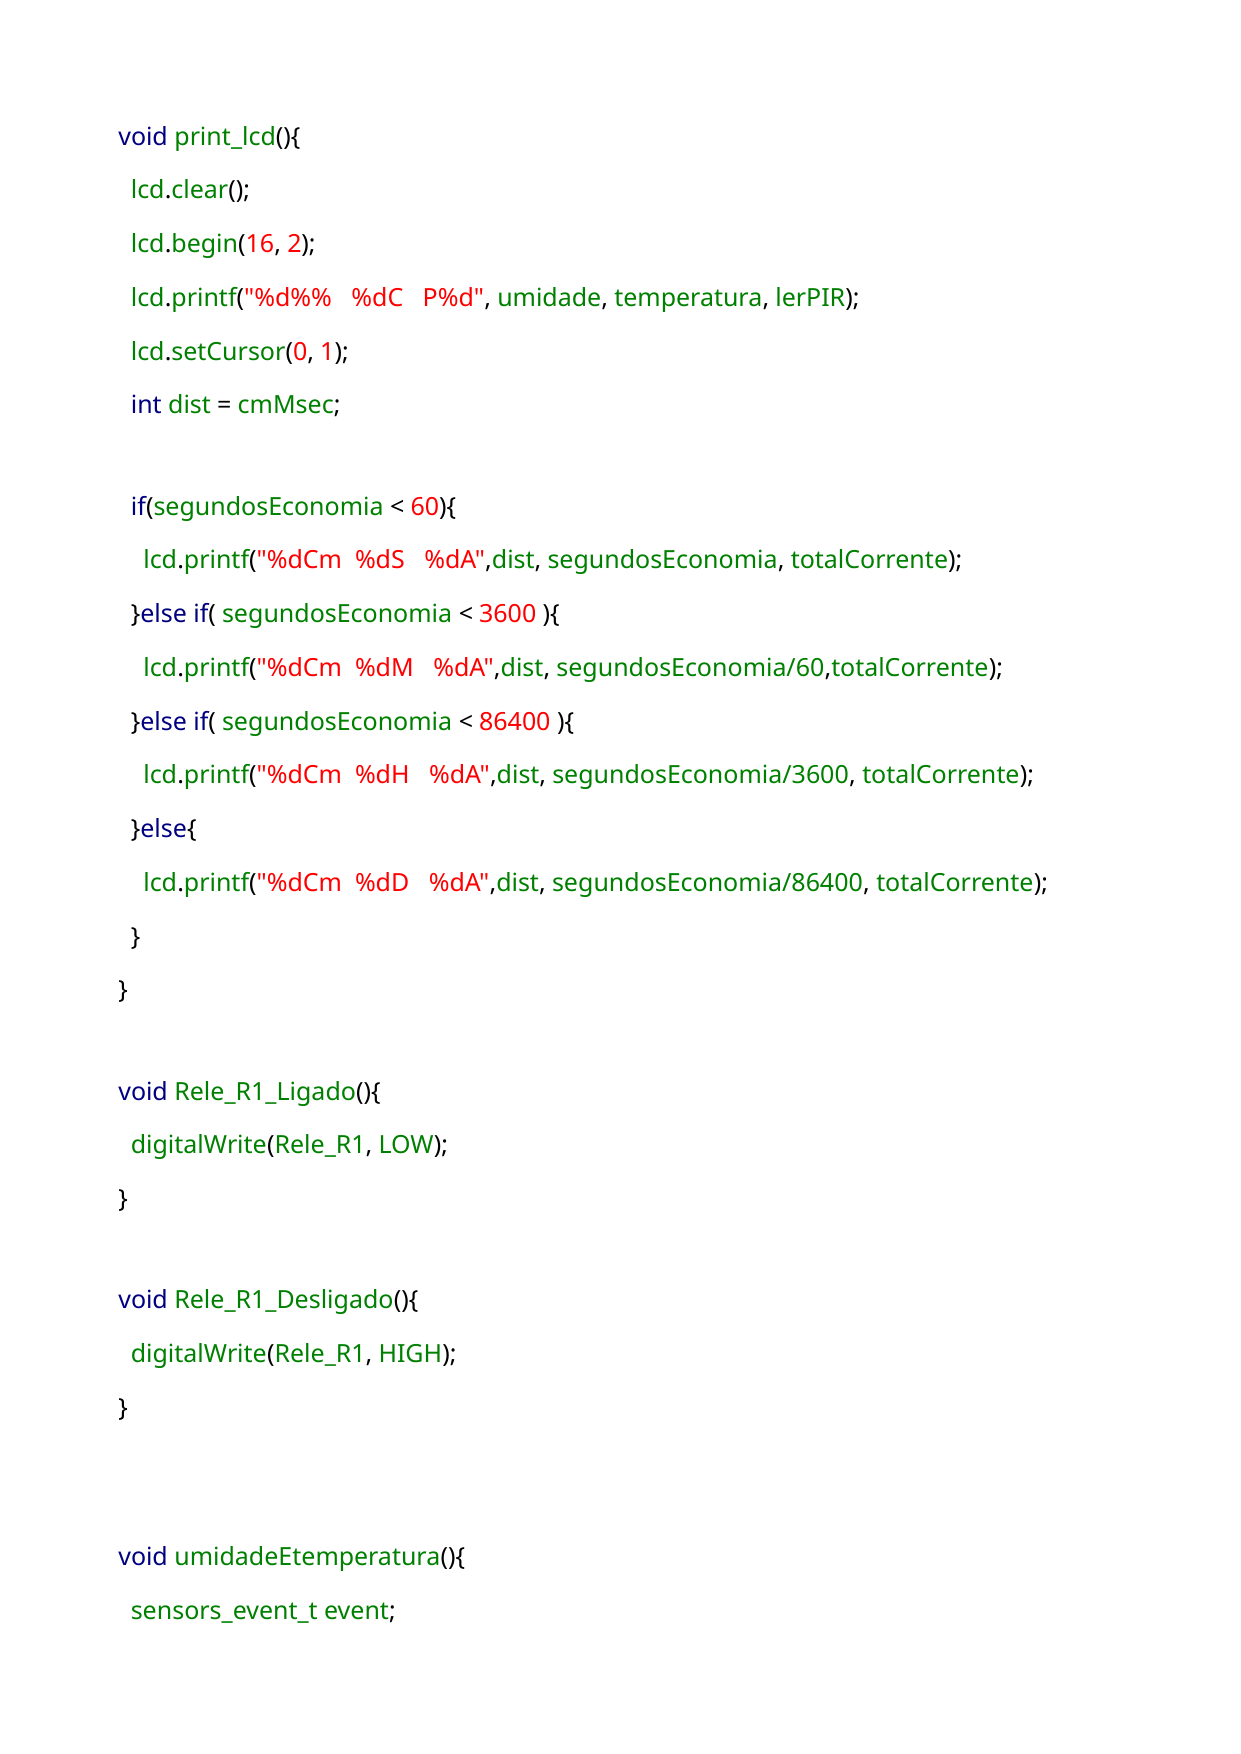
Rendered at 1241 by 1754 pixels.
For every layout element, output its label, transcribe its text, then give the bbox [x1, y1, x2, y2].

text if(segundosEconomia < 60){ [118, 488, 1122, 522]
text sensors_event_t event; [118, 1592, 1122, 1626]
text lcd.printf("%dCm %dS %dA",dist, segundosEconomia, totalCorrente); [118, 542, 1122, 576]
text int dist = cmMsec; [118, 387, 1122, 421]
text } [118, 1181, 1122, 1215]
text lcd.setCursor(0, 1); [118, 333, 1122, 367]
text void Rele_R1_Desligado(){ [118, 1282, 1122, 1316]
text lcd.begin(16, 2); [118, 226, 1122, 260]
text void umidadeEtemperatura(){ [118, 1539, 1122, 1573]
text lcd.printf("%dCm %dM %dA",dist, segundosEconomia/60,totalCorrente); [118, 649, 1122, 683]
text }else if( segundosEconomia < 86400 ){ [118, 703, 1122, 737]
text digitalWrite(Rele_R1, LOW); [118, 1127, 1122, 1161]
text } [118, 918, 1122, 952]
text lcd.printf("%dCm %dD %dA",dist, segundosEconomia/86400, totalCorrente); [118, 864, 1122, 898]
text void Rele_R1_Ligado(){ [118, 1073, 1122, 1107]
text }else if( segundosEconomia < 3600 ){ [118, 596, 1122, 630]
text lcd.clear(); [118, 172, 1122, 206]
text } [118, 1390, 1122, 1424]
text lcd.printf("%dCm %dH %dA",dist, segundosEconomia/3600, totalCorrente); [118, 757, 1122, 791]
text void print_lcd(){ [118, 118, 1122, 152]
text lcd.printf("%d%% %dC P%d", umidade, temperatura, lerPIR); [118, 279, 1122, 313]
text } [118, 972, 1122, 1006]
text }else{ [118, 811, 1122, 845]
text digitalWrite(Rele_R1, HIGH); [118, 1336, 1122, 1370]
